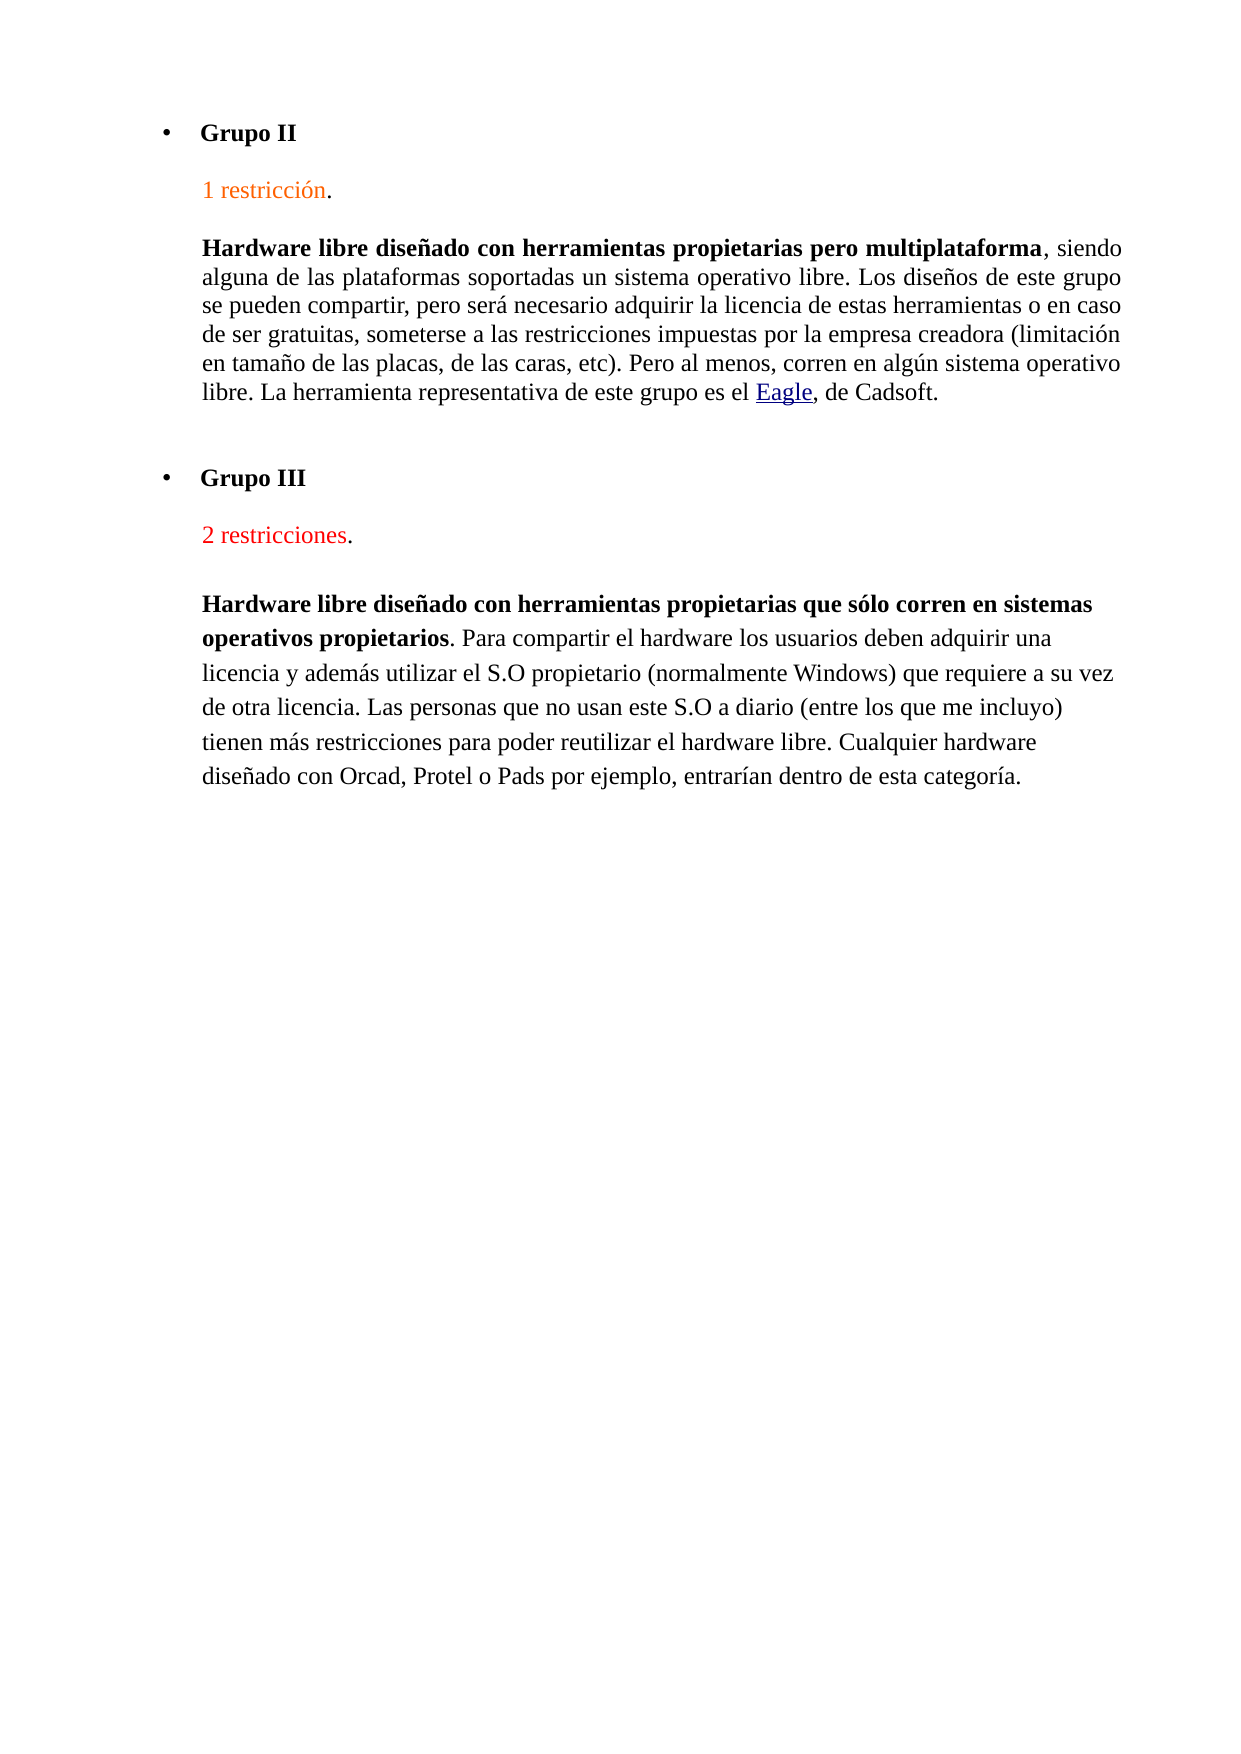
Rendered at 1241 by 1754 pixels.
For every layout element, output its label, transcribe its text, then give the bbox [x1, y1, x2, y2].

list Grupo II [162, 118, 1122, 147]
text 1 restricción. [202, 176, 1122, 204]
text 2 restricciones. [202, 521, 1122, 549]
list Grupo III [162, 463, 1122, 492]
text Hardware libre diseñado con herramientas propietarias pero multiplataforma, siendo alguna de las plataformas soportadas un sistema operativo libre. Los diseños de este grupo se pueden compartir, pero será necesario adquirir la licencia de estas herramientas o en caso de ser gratuitas, someterse a las restricciones impuestas por la empresa creadora (limitación en tamaño de las placas, de las caras, etc). Pero al menos, corren en algún sistema operativo libre. La herramienta representativa de este grupo es el Eagle, de Cadsoft. [202, 204, 1122, 406]
text Hardware libre diseñado con herramientas propietarias que sólo corren en sistemas operativos propietarios. Para compartir el hardware los usuarios deben adquirir una licencia y además utilizar el S.O propietario (normalmente Windows) que requiere a su vez de otra licencia. Las personas que no usan este S.O a diario (entre los que me incluyo) tienen más restricciones para poder reutilizar el hardware libre. Cualquier hardware diseñado con Orcad, Protel o Pads por ejemplo, entrarían dentro de esta categoría. [202, 549, 1122, 790]
